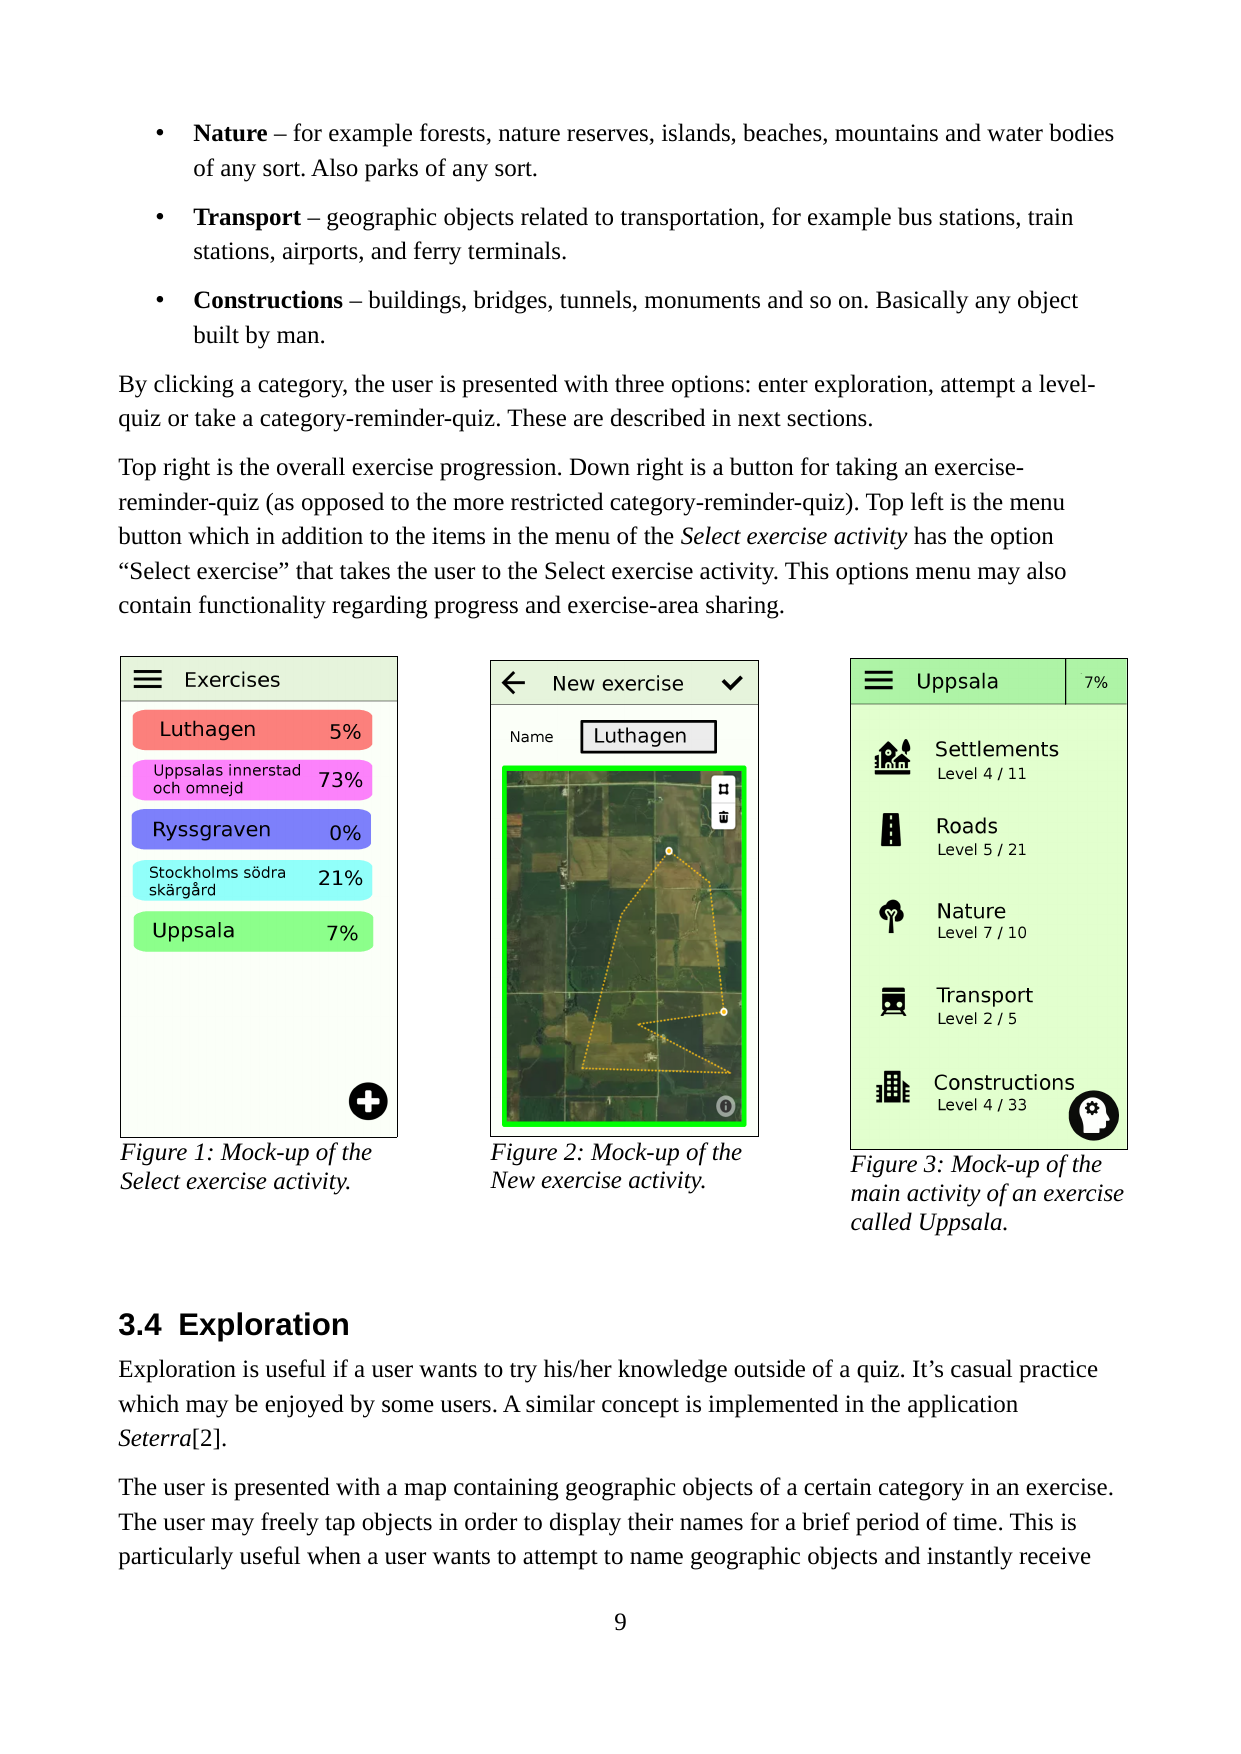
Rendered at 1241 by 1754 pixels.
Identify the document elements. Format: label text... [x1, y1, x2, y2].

list Transport – geographic objects related to transportation, for example bus stations, train stations, airports, and ferry terminals. [156, 202, 1122, 265]
text The user is presented with a map containing geographic objects of a certain category in an exercise. The user may freely tap objects in order to display their names for a brief period of time. This is particularly useful when a user wants to attempt to name geographic objects and instantly receive [118, 1472, 1122, 1570]
text Figure 3: Mock-up of the main activity of an exercise called Uppsala. [850, 1150, 1127, 1236]
text Figure 1: Mock-up of the Select exercise activity. [120, 1138, 397, 1194]
subtitle Exploration [118, 1306, 1122, 1342]
picture [851, 659, 1127, 1149]
list Nature – for example forests, nature reserves, islands, beaches, mountains and water bodies of any sort. Also parks of any sort. [156, 118, 1122, 181]
picture [121, 657, 397, 1137]
list Constructions – buildings, bridges, tunnels, monuments and so on. Basically any object built by man. [156, 285, 1122, 348]
text Exploration is useful if a user wants to try his/her knowledge outside of a quiz. It’s casual practice which may be enjoyed by some users. A similar concept is implemented in the application Seterra[2]. [118, 1354, 1122, 1452]
text Figure 2: Mock-up of the New exercise activity. [490, 1137, 758, 1194]
text By clicking a category, the user is presented with three options: enter exploration, attempt a level-quiz or take a category-reminder-quiz. These are described in next sections. [118, 369, 1122, 432]
text Top right is the overall exercise progression. Down right is a button for taking an exercise-reminder-quiz (as opposed to the more restricted category-reminder-quiz). Top left is the menu button which in addition to the items in the menu of the Select exercise activity has the option “Select exercise” that takes the user to the Select exercise activity. This options menu may also contain functionality regarding progress and exercise-area sharing. [118, 452, 1122, 619]
picture [491, 661, 758, 1136]
